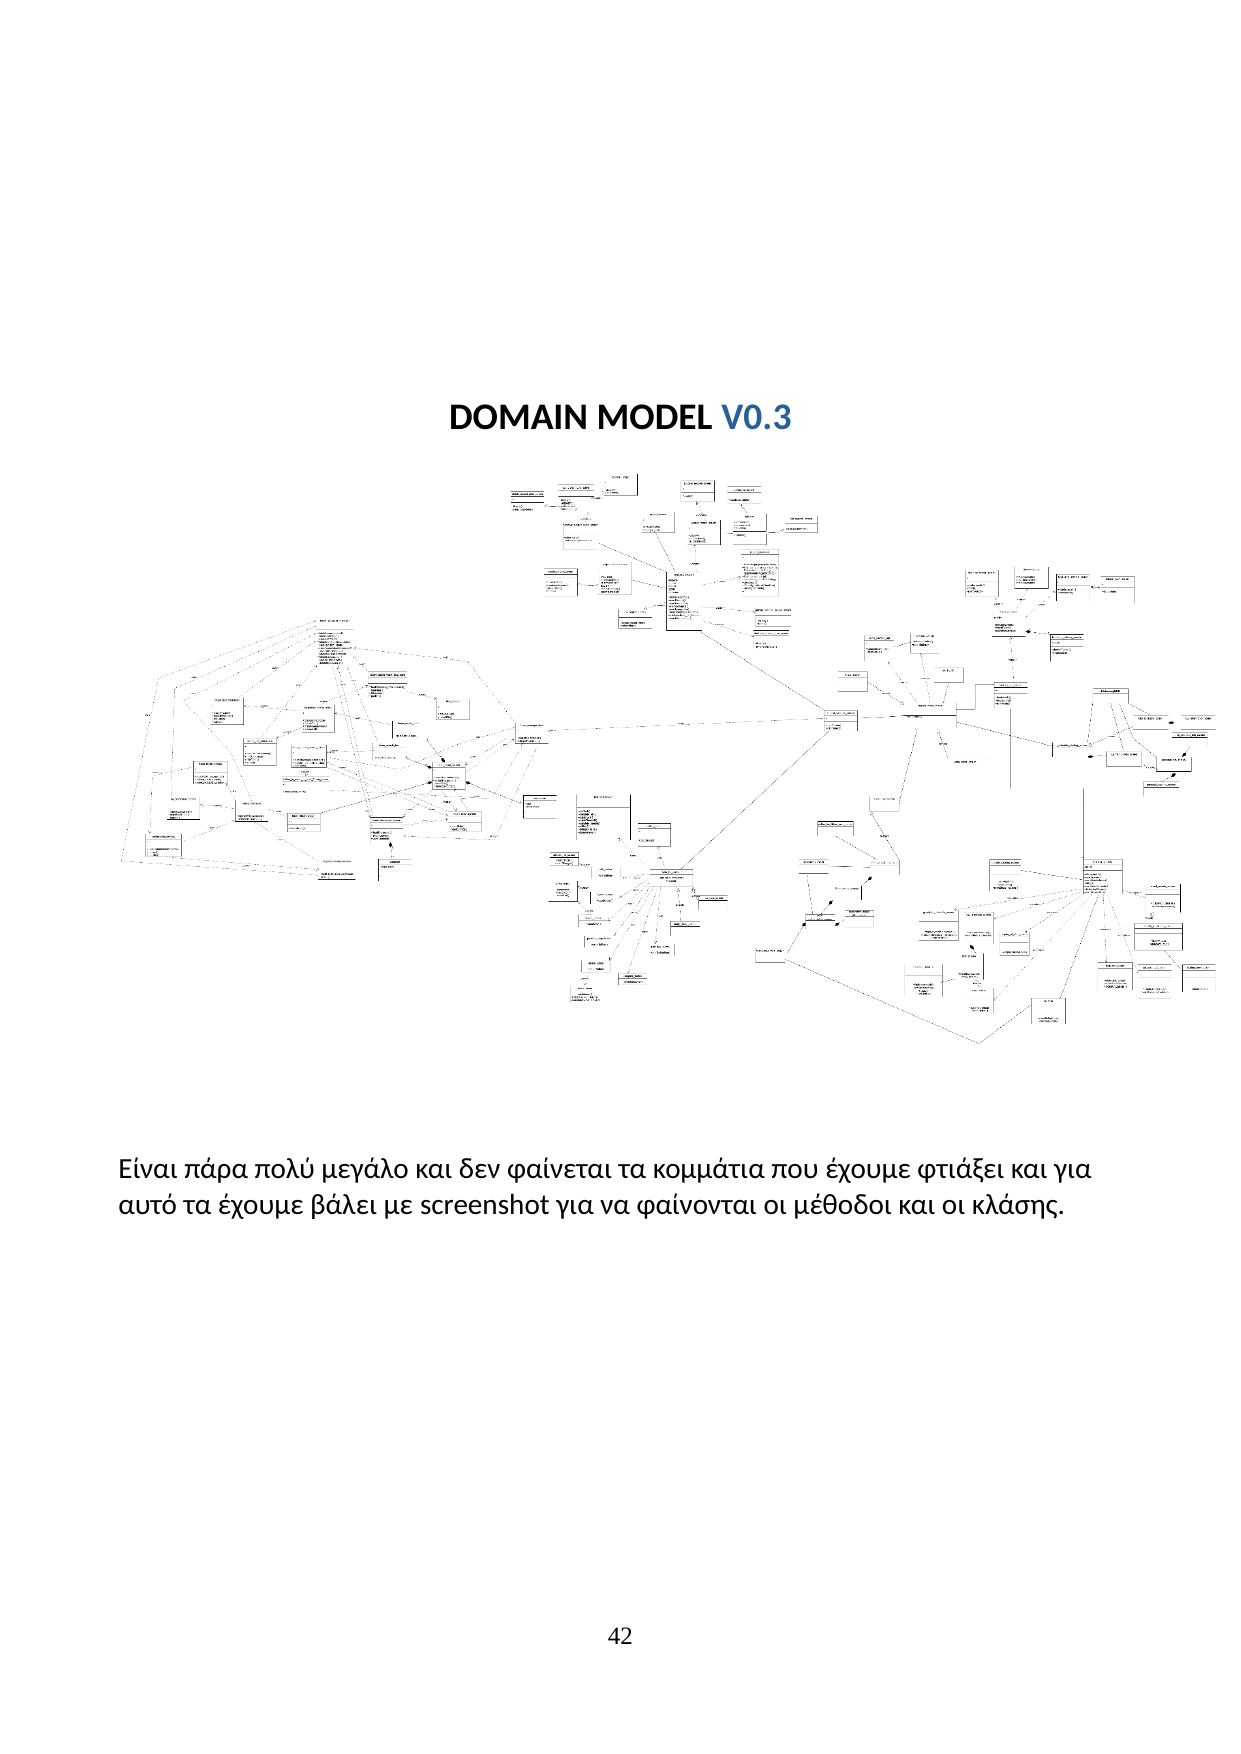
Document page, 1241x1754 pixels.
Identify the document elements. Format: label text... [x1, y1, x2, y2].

picture [118, 474, 1216, 1044]
text DOMAIN MODEL V0.3 [118, 393, 1122, 439]
text Είναι πάρα πολύ μεγάλο και δεν φαίνεται τα κομμάτια που έχουμε φτιάξει και για αυτό τα έχουμε βάλει με screenshot για να φαίνονται οι μέθοδοι και οι κλάσης. [118, 1150, 1122, 1221]
